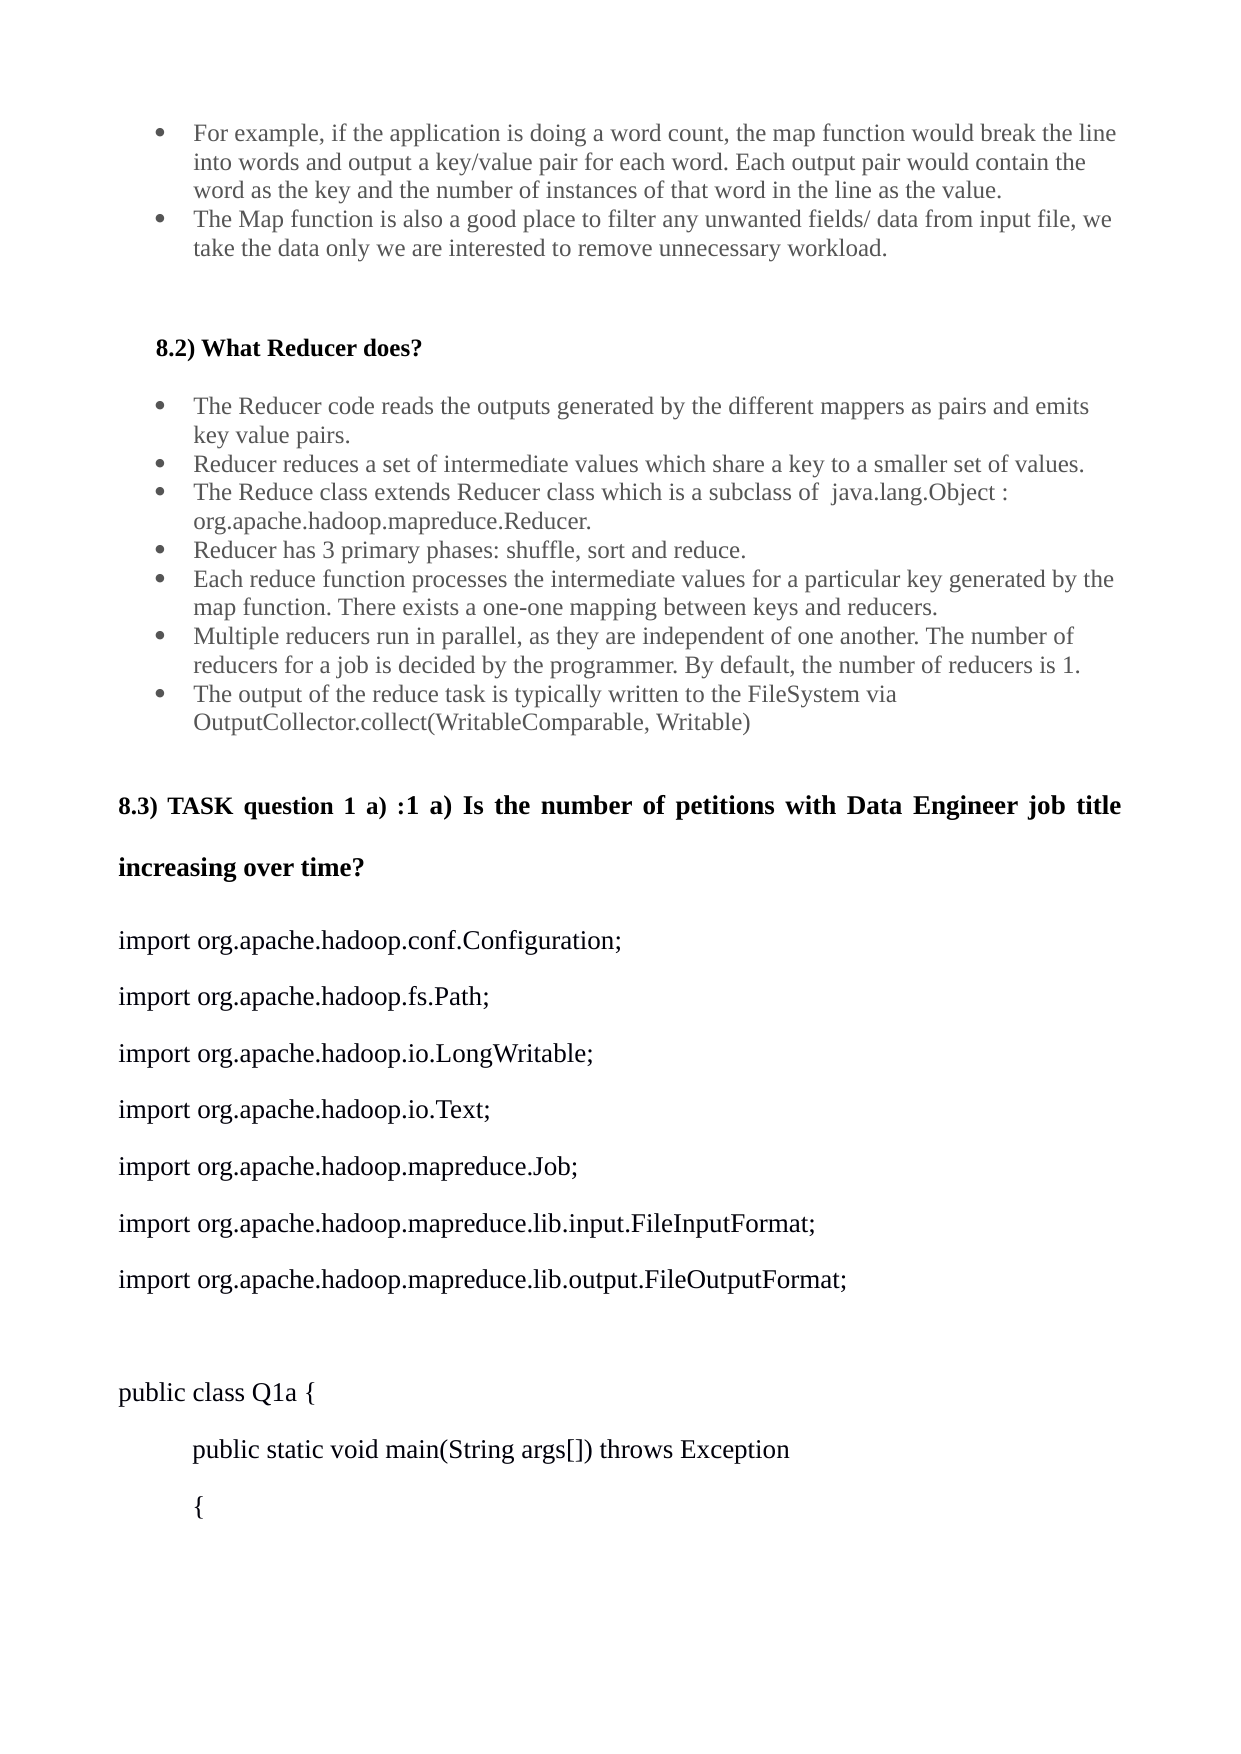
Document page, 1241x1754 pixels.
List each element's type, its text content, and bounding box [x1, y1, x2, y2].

list The Reduce class extends Reducer class which is a subclass of java.lang.Object : org.apache.hadoop.mapreduce.Reducer. [156, 477, 1122, 535]
list The Map function is also a good place to filter any unwanted fields/ data from input file, we take the data only we are interested to remove unnecessary workload. [156, 204, 1122, 262]
text import org.apache.hadoop.io.LongWritable; [118, 1037, 1122, 1068]
list Multiple reducers run in parallel, as they are independent of one another. The number of reducers for a job is decided by the programmer. By default, the number of reducers is 1. [156, 621, 1122, 679]
text public class Q1a { [118, 1376, 1122, 1408]
list The output of the reduce task is typically written to the FileSystem via OutputCollector.collect(WritableComparable, Writable) [156, 679, 1122, 736]
text import org.apache.hadoop.mapreduce.Job; [118, 1150, 1122, 1181]
text 8.3) TASK question 1 a) :1 a) Is the number of petitions with Data Engineer job title increasing over time? [118, 789, 1122, 882]
text import org.apache.hadoop.mapreduce.lib.output.FileOutputFormat; [118, 1263, 1122, 1294]
list Each reduce function processes the intermediate values for a particular key generated by the map function. There exists a one-one mapping between keys and reducers. [156, 564, 1122, 621]
list The Reducer code reads the outputs generated by the different mappers as pairs and emits key value pairs. [156, 391, 1122, 449]
text import org.apache.hadoop.fs.Path; [118, 981, 1122, 1012]
list Reducer reduces a set of intermediate values which share a key to a smaller set of values. [156, 449, 1122, 477]
text import org.apache.hadoop.mapreduce.lib.input.FileInputFormat; [118, 1207, 1122, 1238]
list For example, if the application is doing a word count, the map function would break the line into words and output a key/value pair for each word. Each output pair would contain the word as the key and the number of instances of that word in the line as the value. [156, 118, 1122, 204]
text import org.apache.hadoop.conf.Configuration; [118, 924, 1122, 955]
list Reducer has 3 primary phases: shuffle, sort and reduce. [156, 535, 1122, 564]
subtitle 8.2) What Reducer does? [156, 333, 1122, 362]
text public static void main(String args[]) throws Exception [118, 1433, 1122, 1464]
text import org.apache.hadoop.io.Text; [118, 1094, 1122, 1125]
text { [118, 1489, 1122, 1521]
